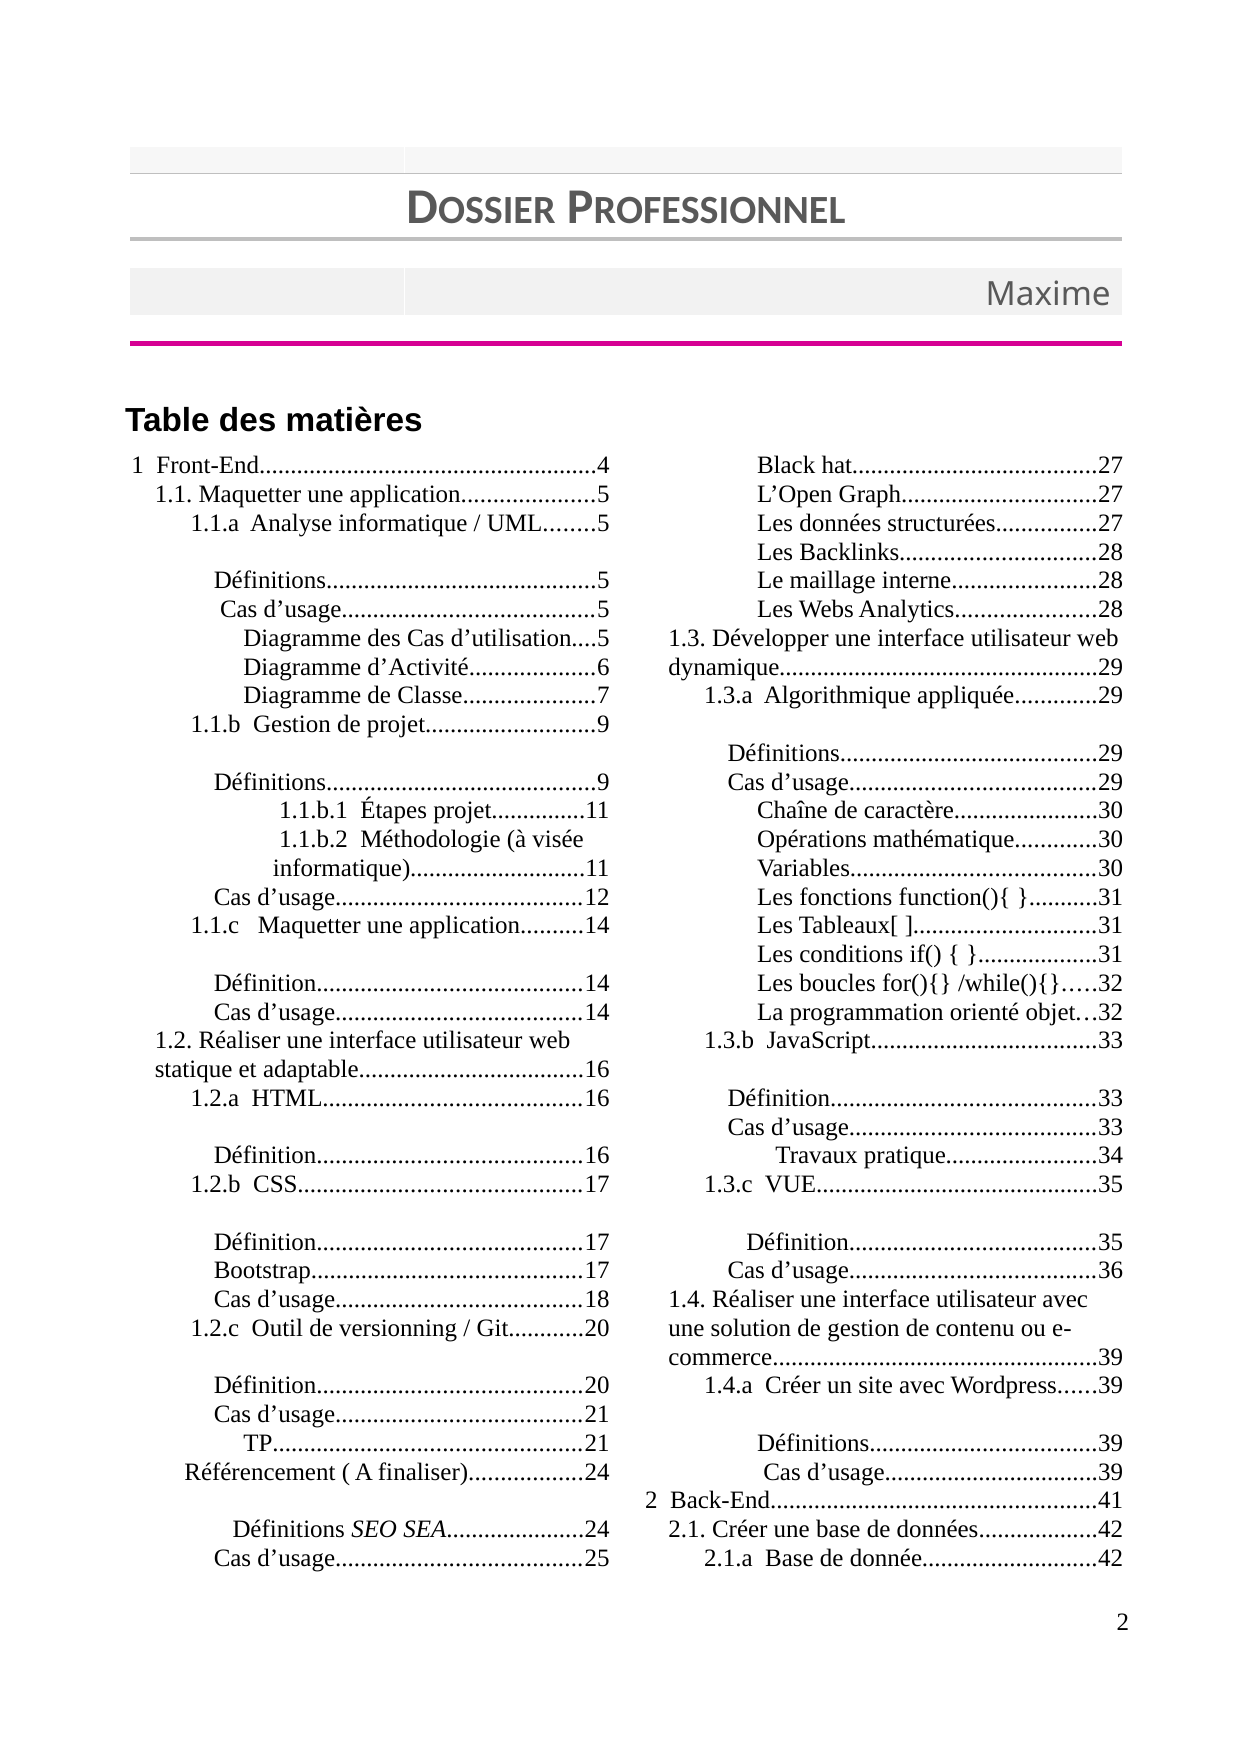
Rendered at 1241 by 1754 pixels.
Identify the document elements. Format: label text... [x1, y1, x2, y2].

text Diagramme de Classe 7 [243, 681, 609, 709]
text Black hat 27 [757, 451, 1123, 479]
text 1.1.b Gestion de projet 9 [184, 709, 609, 738]
text Diagramme des Cas d’utilisation 5 [243, 623, 609, 652]
text Bootstrap 17 [213, 1256, 609, 1284]
text Définitions 29 [727, 738, 1123, 767]
text Définition 17 [213, 1227, 609, 1256]
text L’Open Graph 27 [757, 479, 1123, 508]
text La programmation orienté objet 32 [757, 997, 1123, 1026]
text 1.1.b.1 Étapes projet 11 [273, 796, 609, 824]
text 2 Back-End 41 [639, 1486, 1123, 1514]
text 1.3.b JavaScript 33 [698, 1026, 1123, 1054]
text Définitions 39 [757, 1428, 1123, 1457]
text Les données structurées 27 [757, 508, 1123, 537]
text 1.3. Développer une interface utilisateur web dynamique 29 [668, 623, 1123, 681]
text Les fonctions function(){ } 31 [757, 882, 1123, 911]
text 1.1.a Analyse informatique / UML 5 [184, 508, 609, 537]
text Cas d’usage 21 [213, 1399, 609, 1428]
text Définition 35 [727, 1227, 1123, 1256]
text Travaux pratique 34 [757, 1141, 1123, 1169]
text Définitions 5 [213, 566, 609, 594]
text Définitions 9 [213, 767, 609, 796]
text Définition 33 [727, 1083, 1123, 1112]
subtitle Table des matières [125, 399, 1123, 438]
text 2.1. Créer une base de données 42 [668, 1514, 1123, 1543]
text 1.2.a HTML 16 [184, 1083, 609, 1112]
text Cas d’usage 33 [727, 1112, 1123, 1141]
text Opérations mathématique 30 [757, 824, 1123, 853]
text Chaîne de caractère 30 [757, 796, 1123, 824]
text Référencement ( A finaliser) 24 [184, 1457, 609, 1486]
text 1.4. Réaliser une interface utilisateur avec une solution de gestion de contenu ou e-commerce 39 [668, 1284, 1123, 1371]
text Cas d’usage 12 [213, 882, 609, 911]
text Cas d’usage 14 [213, 997, 609, 1026]
text Cas d’usage 25 [213, 1543, 609, 1572]
text 1.2.b CSS 17 [184, 1169, 609, 1198]
text 1 Front-End 4 [125, 451, 609, 479]
text TP 21 [243, 1428, 609, 1457]
text Le maillage interne 28 [757, 566, 1123, 594]
text 1.1.b.2 Méthodologie (à visée informatique) 11 [273, 824, 609, 882]
text 1.2.c Outil de versionning / Git 20 [184, 1313, 609, 1342]
text 1.1.c Maquetter une application 14 [184, 911, 609, 939]
text Les Backlinks 28 [757, 537, 1123, 566]
text Les conditions if() { } 31 [757, 939, 1123, 968]
text 1.2. Réaliser une interface utilisateur web statique et adaptable 16 [154, 1026, 609, 1083]
text Cas d’usage 36 [727, 1256, 1123, 1284]
text Les Webs Analytics 28 [757, 594, 1123, 623]
text Définition 14 [213, 968, 609, 997]
text 1.1. Maquetter une application 5 [154, 479, 609, 508]
text Cas d’usage 39 [757, 1457, 1123, 1486]
text 1.3.c VUE 35 [698, 1169, 1123, 1198]
text Cas d’usage 5 [213, 594, 609, 623]
text 2.1.a Base de donnée 42 [698, 1543, 1123, 1572]
text Diagramme d’Activité 6 [243, 652, 609, 681]
text Les Tableaux[ ] 31 [757, 911, 1123, 939]
text 1.3.a Algorithmique appliquée 29 [698, 681, 1123, 709]
text Cas d’usage 29 [727, 767, 1123, 796]
text Définition 16 [213, 1141, 609, 1169]
text Définition 20 [213, 1371, 609, 1399]
text Cas d’usage 18 [213, 1284, 609, 1313]
text Variables 30 [757, 853, 1123, 882]
text Définitions SEO SEA 24 [213, 1514, 609, 1543]
text 1.4.a Créer un site avec Wordpress 39 [698, 1371, 1123, 1399]
text Les boucles for(){} /while(){} 32 [757, 968, 1123, 997]
